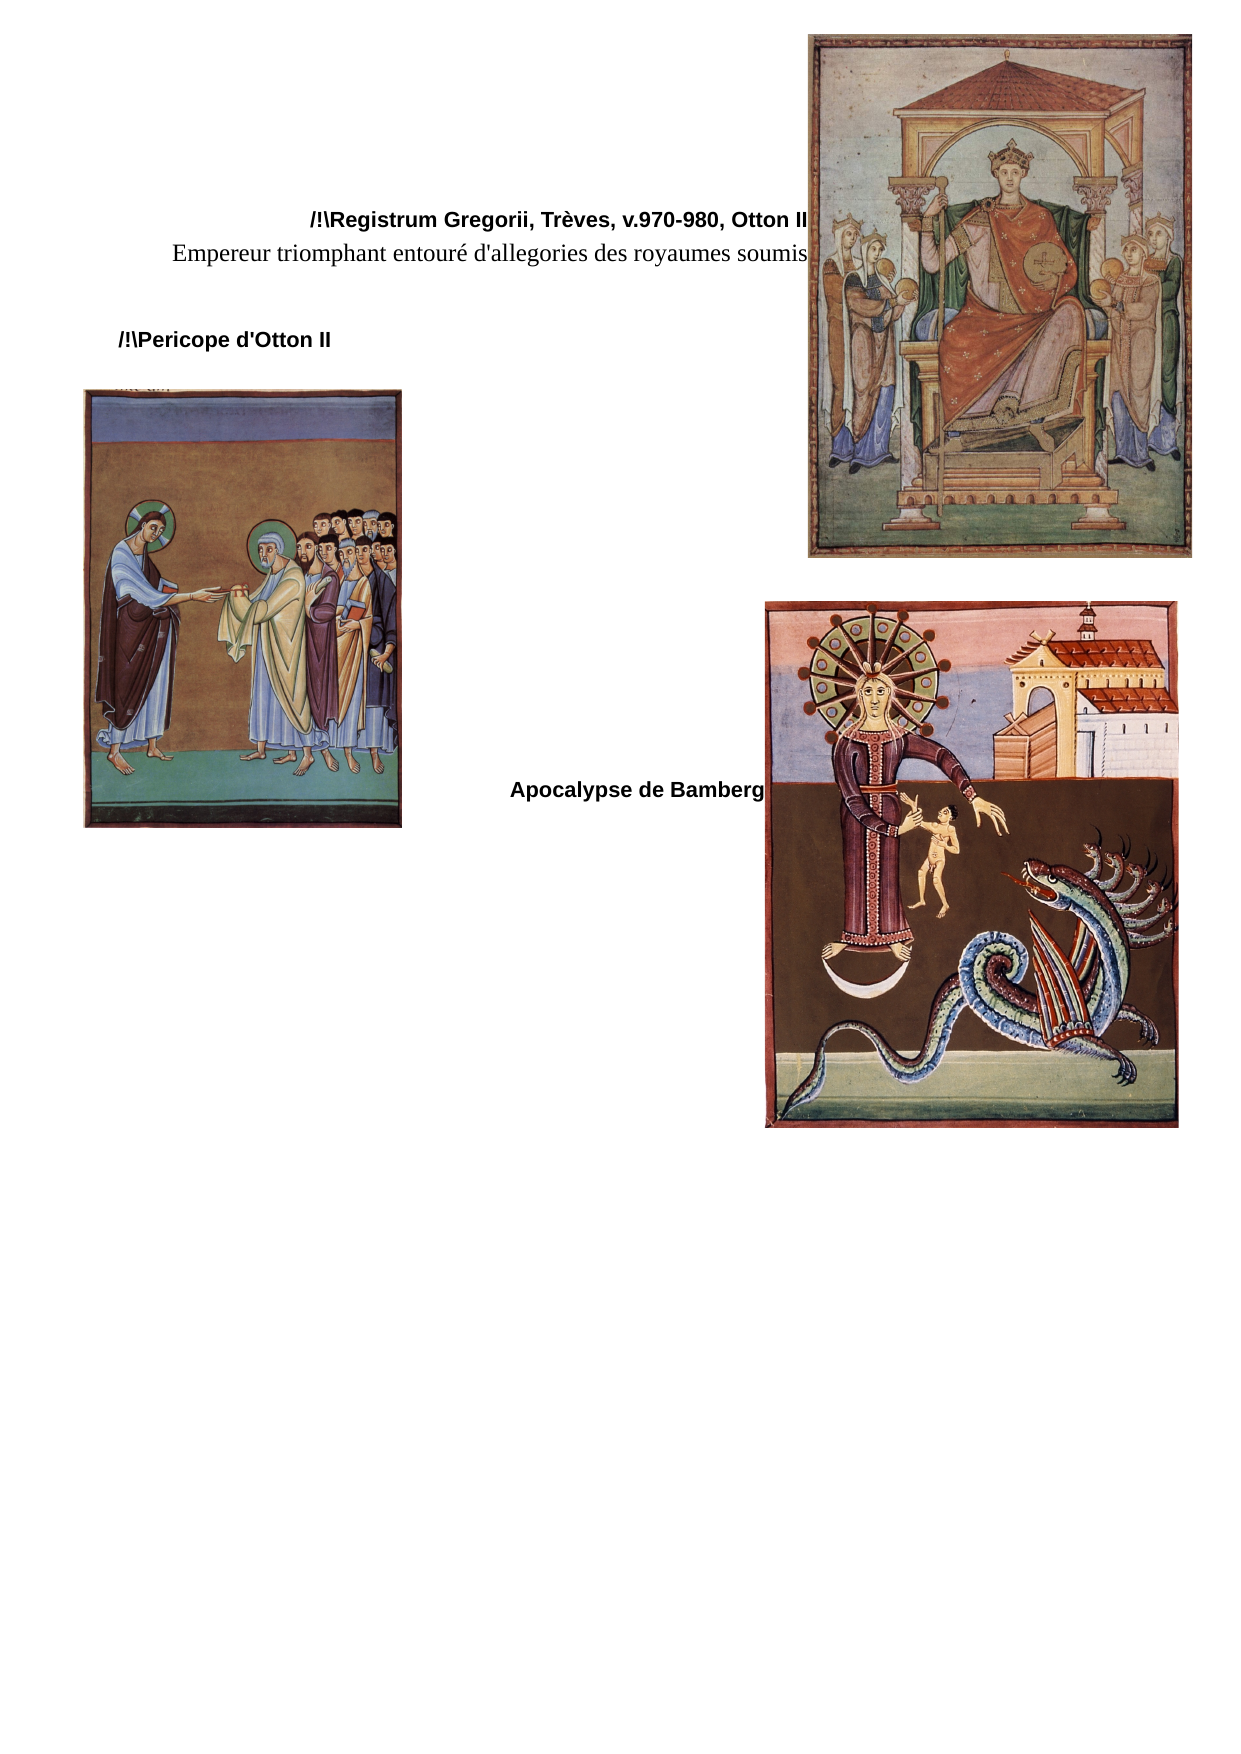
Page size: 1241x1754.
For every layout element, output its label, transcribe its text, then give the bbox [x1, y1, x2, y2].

text Empereur triomphant entouré d'allegories des royaumes soumis [118, 238, 807, 267]
picture [764, 601, 1179, 1128]
picture [807, 34, 1193, 558]
subtitle Apocalypse de Bamberg [402, 777, 764, 802]
subtitle /!\Pericope d'Otton II [118, 327, 807, 352]
subtitle /!\Registrum Gregorii, Trèves, v.970-980, Otton II [118, 207, 807, 232]
picture [83, 389, 402, 828]
